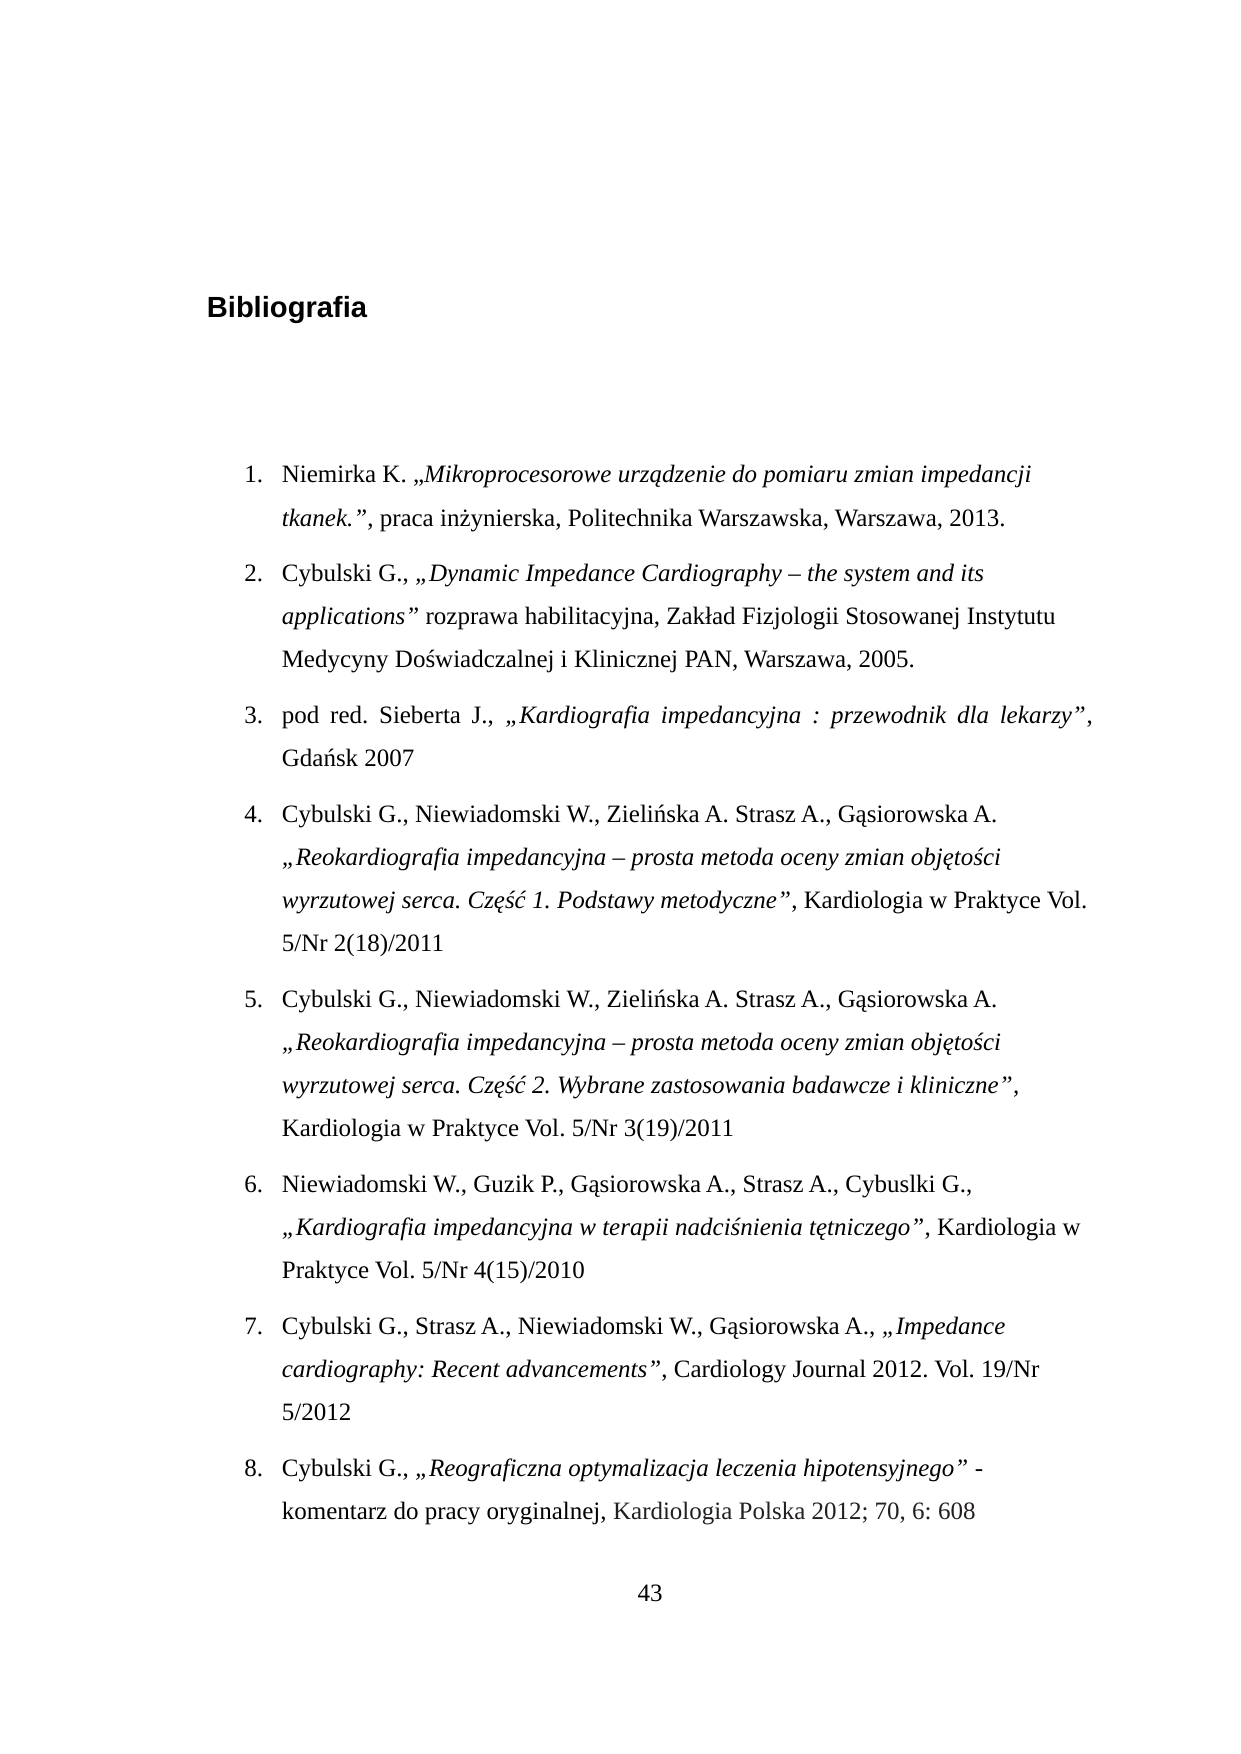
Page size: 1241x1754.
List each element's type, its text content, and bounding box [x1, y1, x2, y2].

list Cybulski G., Niewiadomski W., Zielińska A. Strasz A., Gąsiorowska A. „Reokardiografia impedancyjna – prosta metoda oceny zmian objętości wyrzutowej serca. Część 2. Wybrane zastosowania badawcze i kliniczne”, Kardiologia w Praktyce Vol. 5/Nr 3(19)/2011 [244, 984, 1093, 1142]
list pod red. Sieberta J., „Kardiografia impedancyjna : przewodnik dla lekarzy”, Gdańsk 2007 [244, 700, 1093, 772]
list Cybulski G., Niewiadomski W., Zielińska A. Strasz A., Gąsiorowska A. „Reokardiografia impedancyjna – prosta metoda oceny zmian objętości wyrzutowej serca. Część 1. Podstawy metodyczne”, Kardiologia w Praktyce Vol. 5/Nr 2(18)/2011 [244, 799, 1093, 957]
list Cybulski G., Strasz A., Niewiadomski W., Gąsiorowska A., „Impedance cardiography: Recent advancements”, Cardiology Journal 2012. Vol. 19/Nr 5/2012 [244, 1311, 1093, 1426]
list Niemirka K. „Mikroprocesorowe urządzenie do pomiaru zmian impedancji tkanek.”, praca inżynierska, Politechnika Warszawska, Warszawa, 2013. [244, 459, 1093, 531]
subtitle Bibliografia [207, 290, 1093, 323]
list Cybulski G., „Dynamic Impedance Cardiography – the system and its applications” rozprawa habilitacyjna, Zakład Fizjologii Stosowanej Instytutu Medycyny Doświadczalnej i Klinicznej PAN, Warszawa, 2005. [244, 558, 1093, 673]
list Niewiadomski W., Guzik P., Gąsiorowska A., Strasz A., Cybuslki G., „Kardiografia impedancyjna w terapii nadciśnienia tętniczego”, Kardiologia w Praktyce Vol. 5/Nr 4(15)/2010 [244, 1169, 1093, 1284]
list Cybulski G., „Reograficzna optymalizacja leczenia hipotensyjnego” - komentarz do pracy oryginalnej, Kardiologia Polska 2012; 70, 6: 608 [244, 1453, 1093, 1524]
